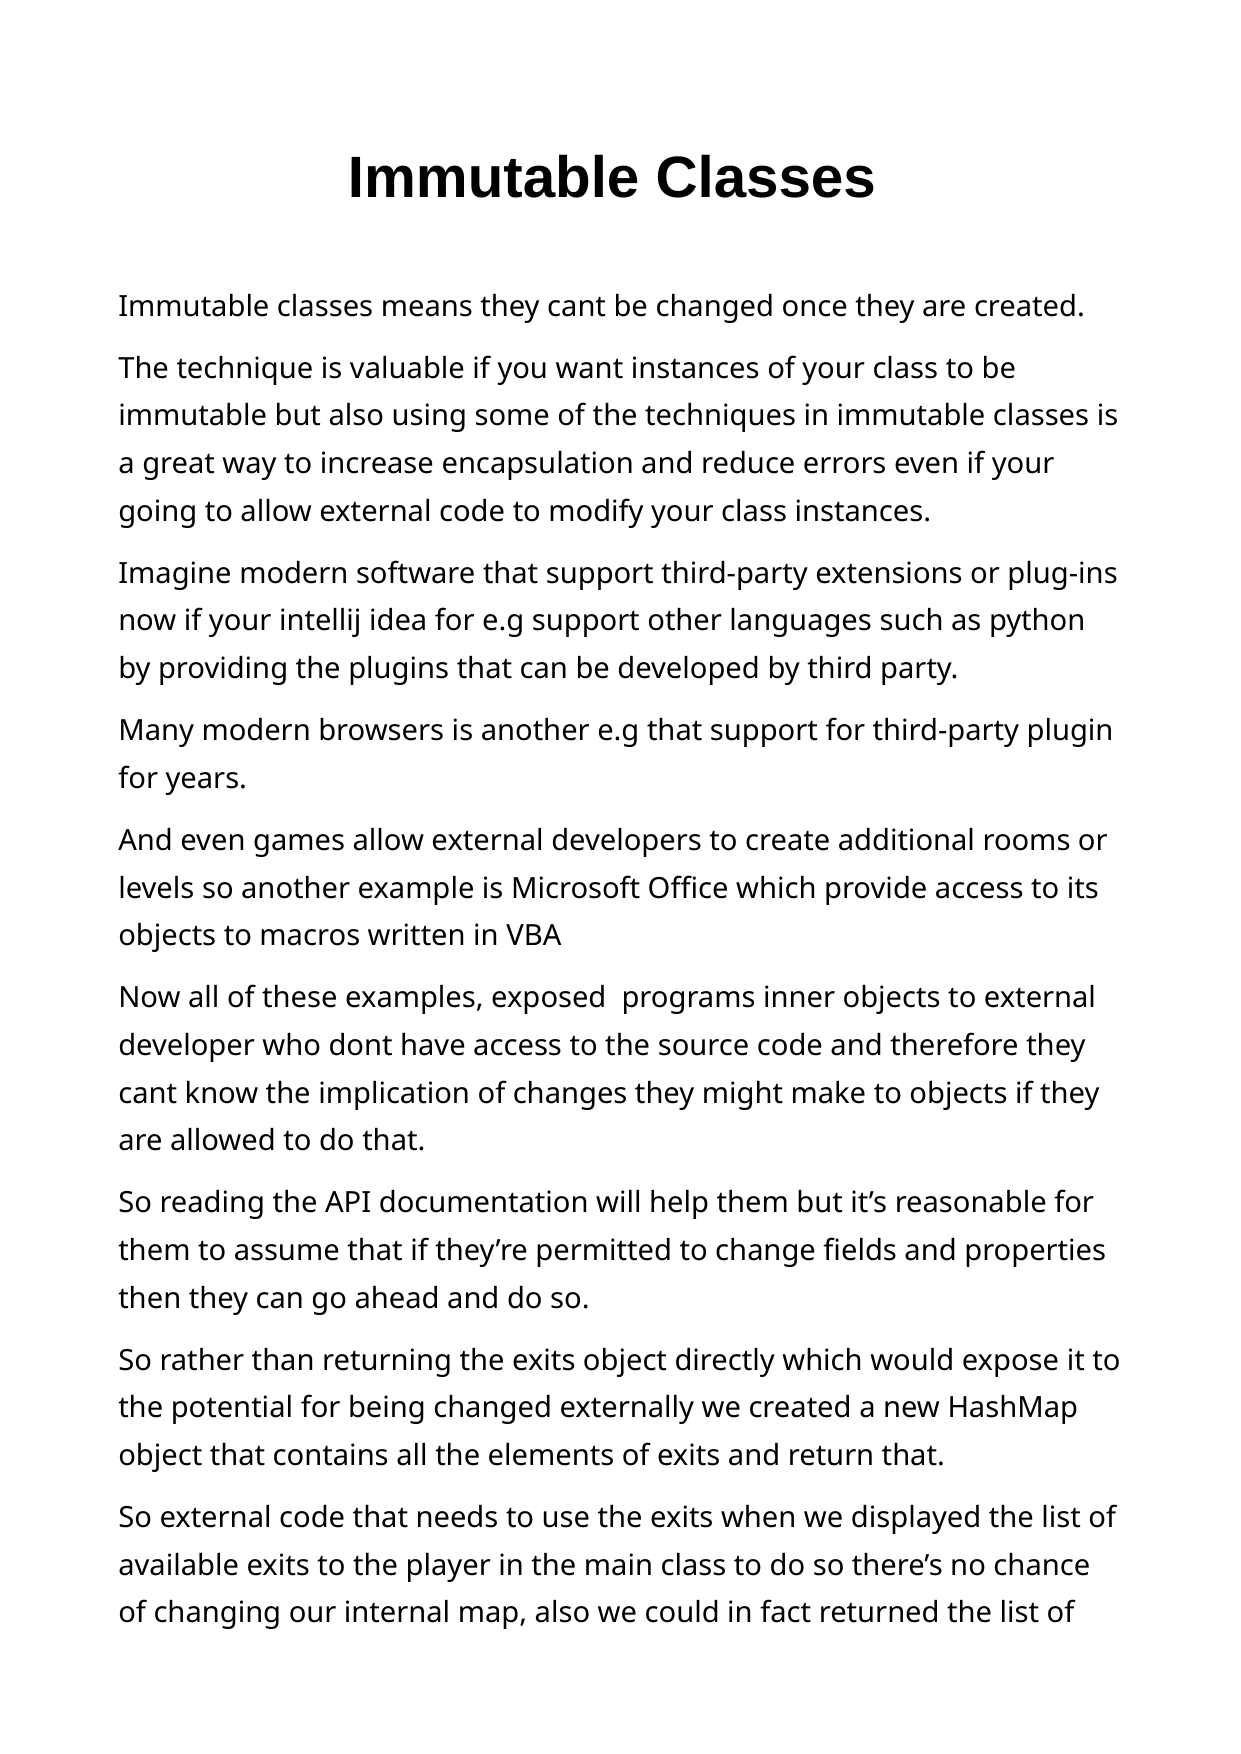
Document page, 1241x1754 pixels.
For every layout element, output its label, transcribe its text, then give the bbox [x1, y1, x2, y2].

text Now all of these examples, exposed programs inner objects to external developer who dont have access to the source code and therefore they cant know the implication of changes they might make to objects if they are allowed to do that. [118, 977, 1122, 1159]
text The technique is valuable if you want instances of your class to be immutable but also using some of the techniques in immutable classes is a great way to increase encapsulation and reduce errors even if your going to allow external code to modify your class instances. [118, 347, 1122, 529]
text So reading the API documentation will help them but it’s reasonable for them to assume that if they’re permitted to change fields and properties then they can go ahead and do so. [118, 1182, 1122, 1317]
text Imagine modern software that support third-party extensions or plug-ins now if your intellij idea for e.g support other languages such as python by providing the plugins that can be developed by third party. [118, 552, 1122, 687]
text So external code that needs to use the exits when we displayed the list of available exits to the player in the main class to do so there’s no chance of changing our internal map, also we could in fact returned the list of [118, 1496, 1122, 1631]
text So rather than returning the exits object directly which would expose it to the potential for being changed externally we created a new HashMap object that contains all the elements of exits and return that. [118, 1339, 1122, 1474]
text Many modern browsers is another e.g that support for third-party plugin for years. [118, 709, 1122, 797]
title Immutable Classes [118, 143, 1122, 210]
text And even games allow external developers to create additional rooms or levels so another example is Microsoft Office which provide access to its objects to macros written in VBA [118, 819, 1122, 954]
text Immutable classes means they cant be changed once they are created. [118, 285, 1122, 324]
